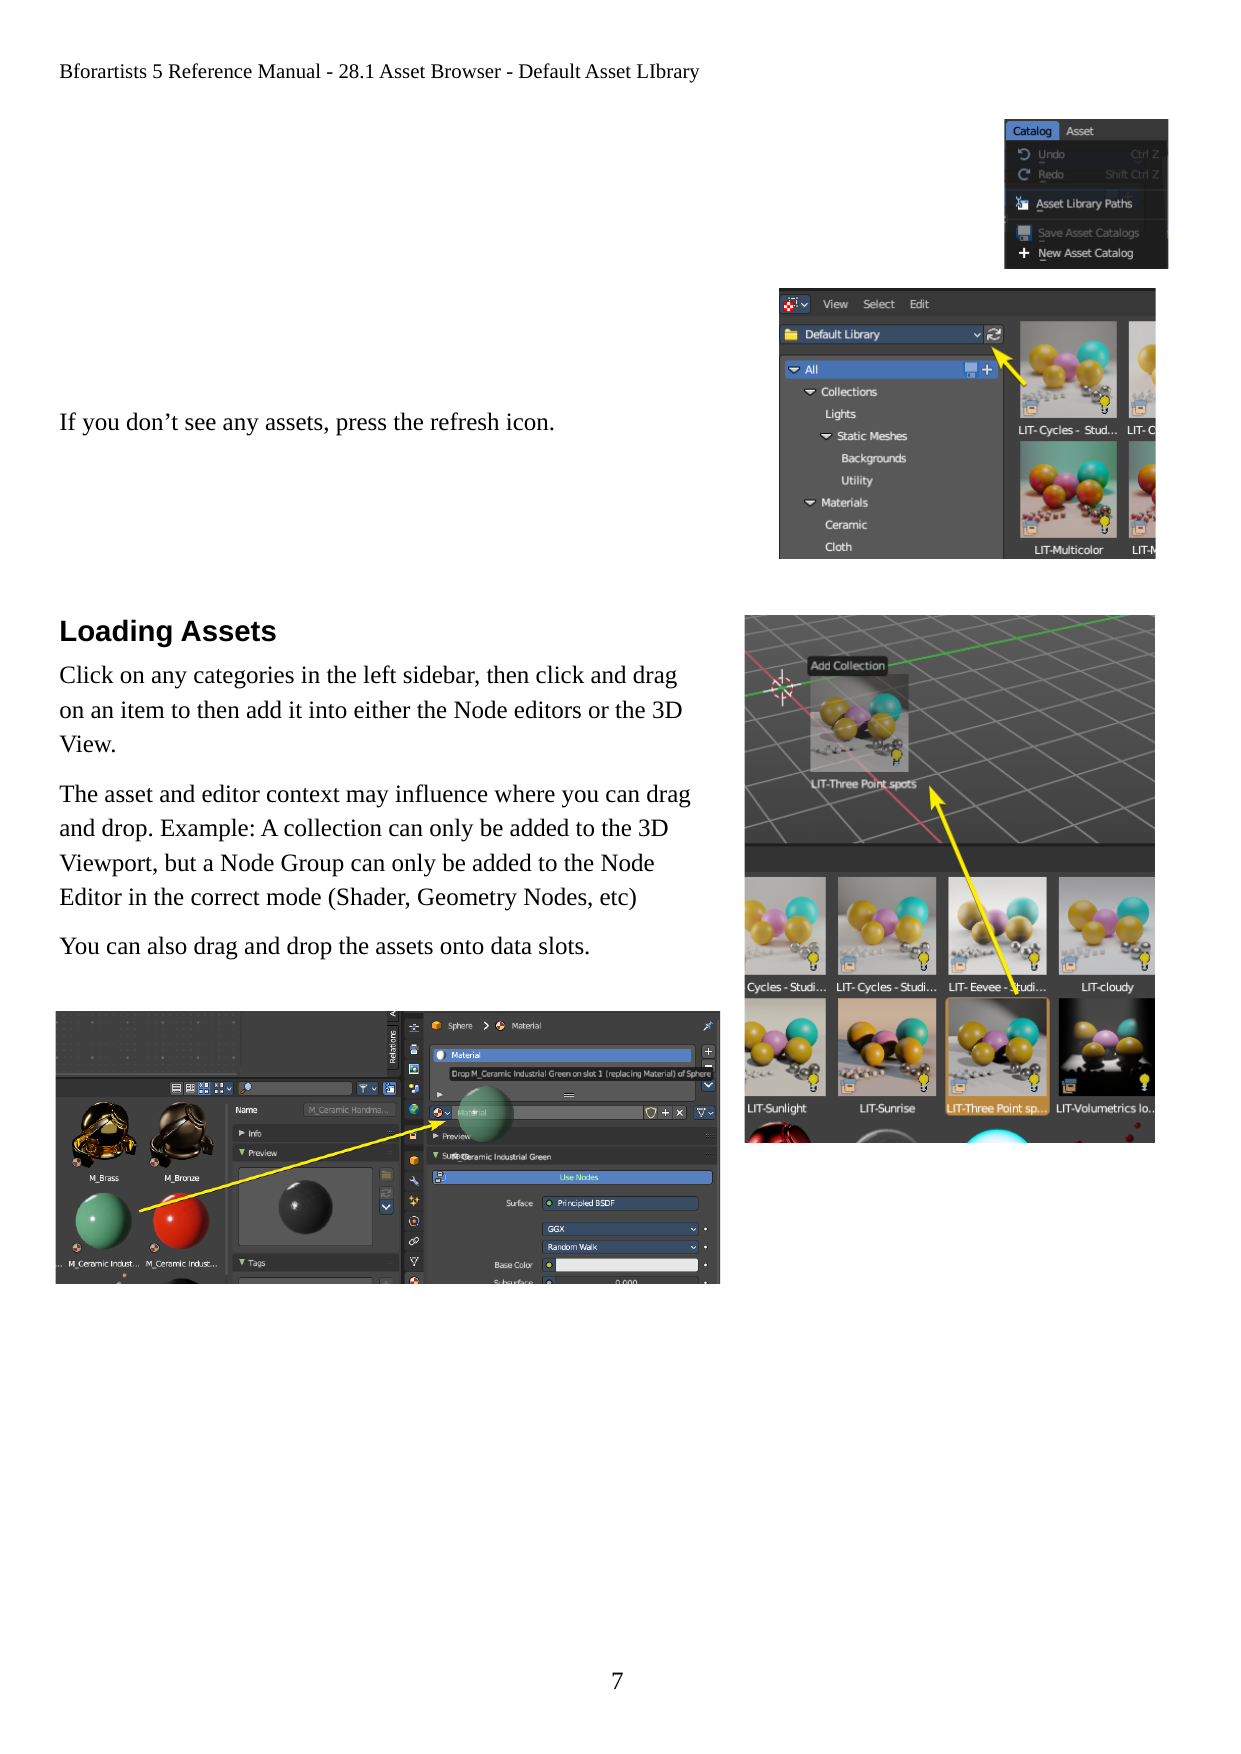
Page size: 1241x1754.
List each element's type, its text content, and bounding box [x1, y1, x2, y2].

text Click on any categories in the left sidebar, then click and drag on an item to then add it into either the Node editors or the 3D View. [59, 661, 744, 758]
picture [1004, 119, 1169, 269]
text If you don’t see any assets, press the refresh icon. [59, 407, 779, 436]
text The asset and editor context may influence where you can drag and drop. Example: A collection can only be added to the 3D Viewport, but a Node Group can only be added to the Node Editor in the correct mode (Shader, Geometry Nodes, etc) [59, 779, 744, 911]
picture [744, 615, 1155, 1143]
subtitle Loading Assets [59, 614, 1181, 648]
text You can also drag and drop the assets onto data slots. [59, 931, 744, 960]
picture [779, 288, 1156, 559]
picture [55, 1011, 721, 1284]
